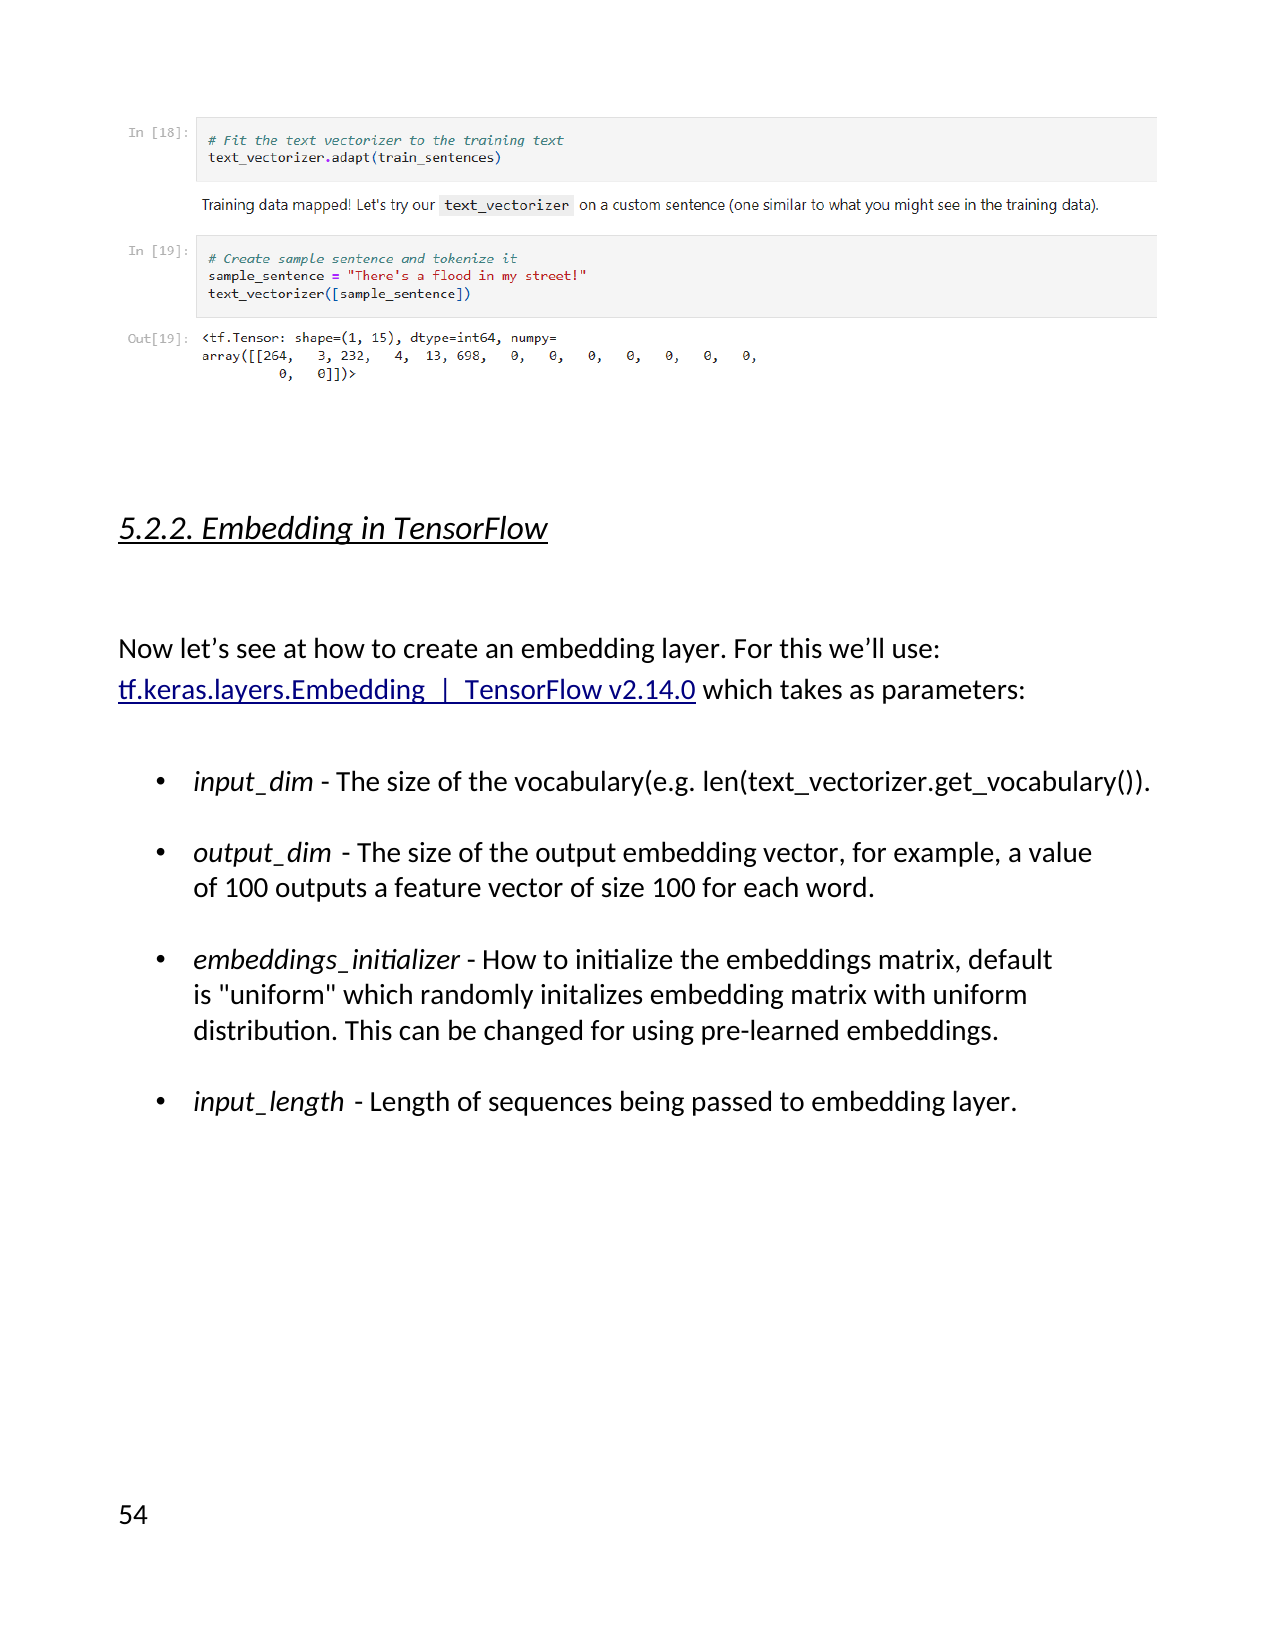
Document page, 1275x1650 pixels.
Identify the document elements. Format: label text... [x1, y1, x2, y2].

list embeddings_initializer - How to initialize the embeddings matrix, default is "uniform" which randomly initalizes embedding matrix with uniform distribution. This can be changed for using pre-learned embeddings. [156, 941, 1157, 1048]
picture [118, 103, 1157, 391]
list output_dim - The size of the output embedding vector, for example, a value of 100 outputs a feature vector of size 100 for each word. [156, 834, 1157, 905]
text Now let’s see at how to create an embedding layer. For this we’ll use: tf.keras.layers.Embedding | TensorFlow v2.14.0 which takes as parameters: [118, 631, 1157, 707]
subtitle 5.2.2. Embedding in TensorFlow [118, 507, 1157, 548]
list input_length - Length of sequences being passed to embedding layer. [156, 1083, 1157, 1119]
list input_dim - The size of the vocabulary(e.g. len(text_vectorizer.get_vocabulary()). [156, 763, 1157, 798]
